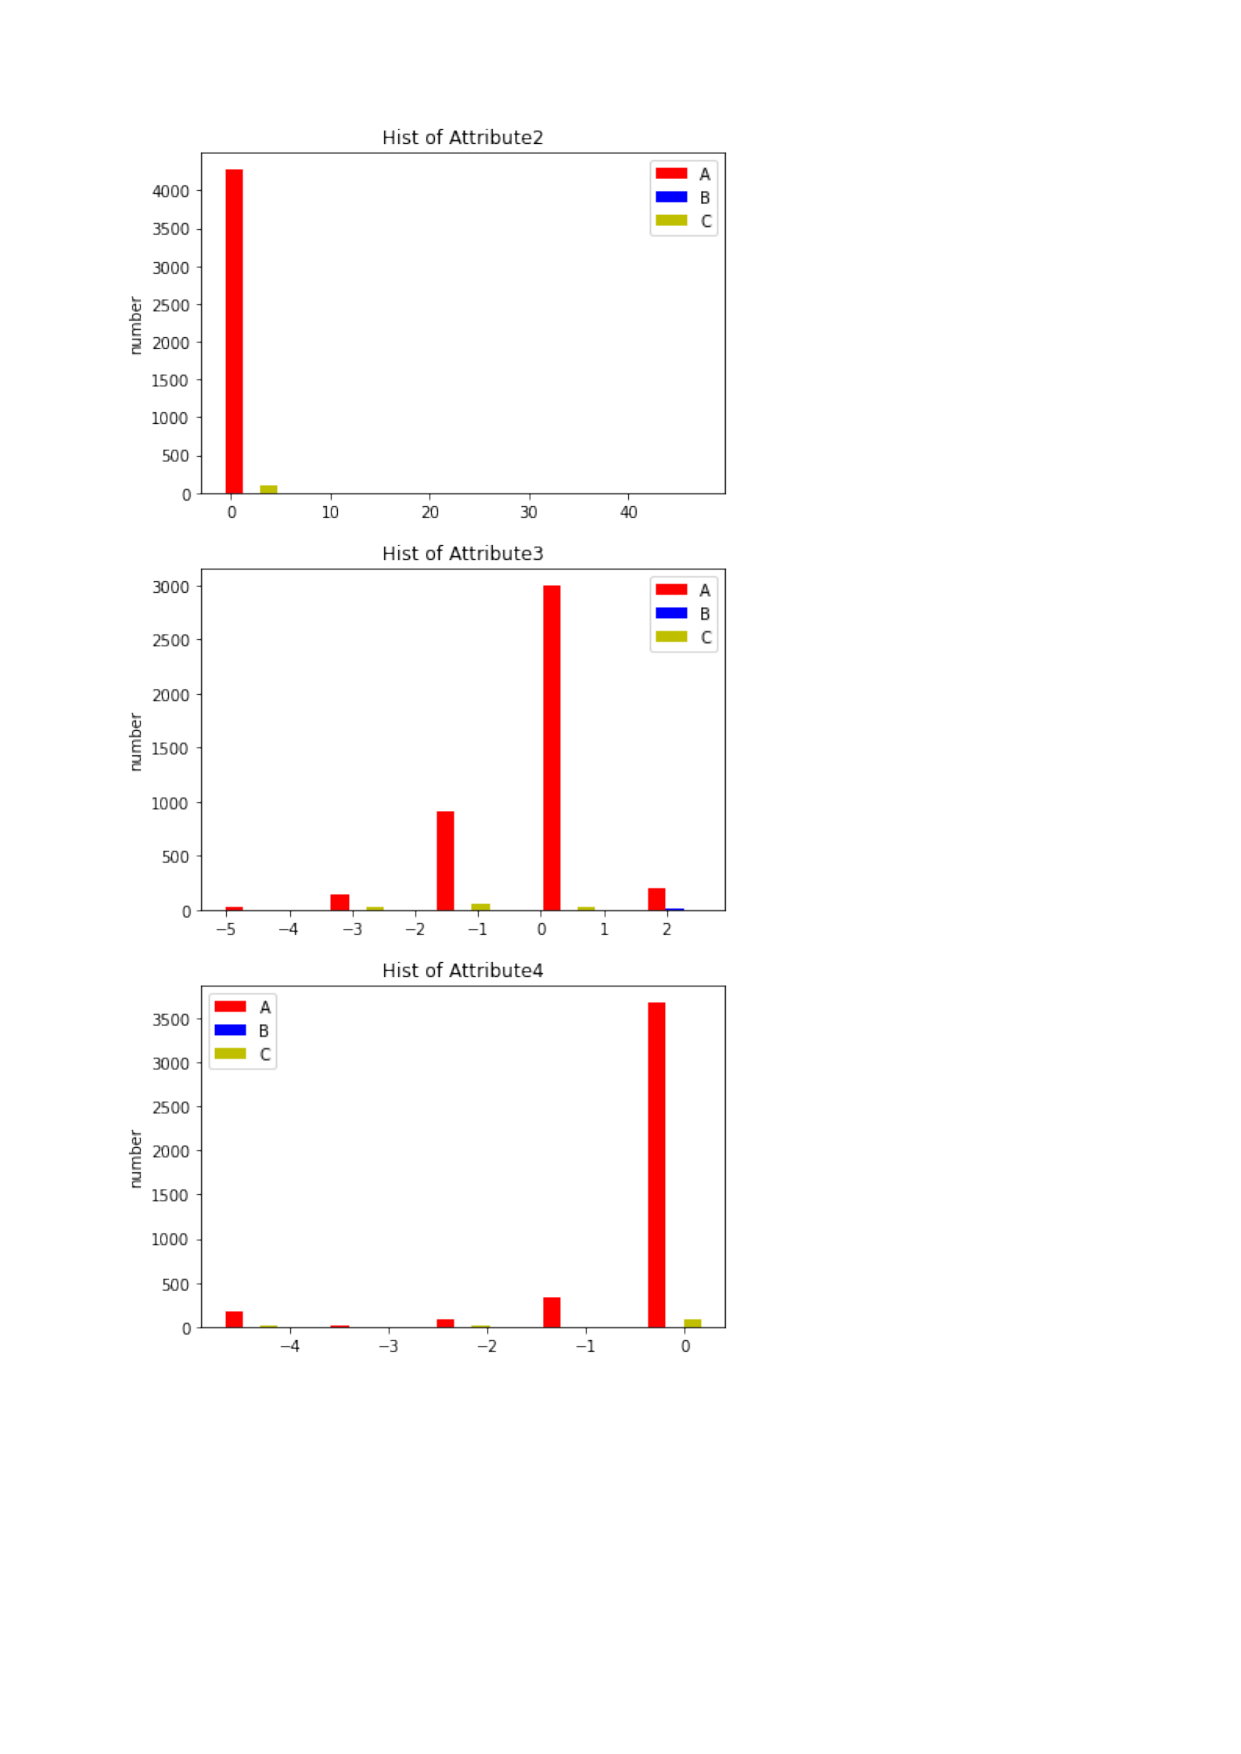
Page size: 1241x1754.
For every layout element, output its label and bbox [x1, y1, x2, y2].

picture [118, 535, 736, 948]
picture [118, 951, 736, 1365]
picture [118, 118, 736, 531]
